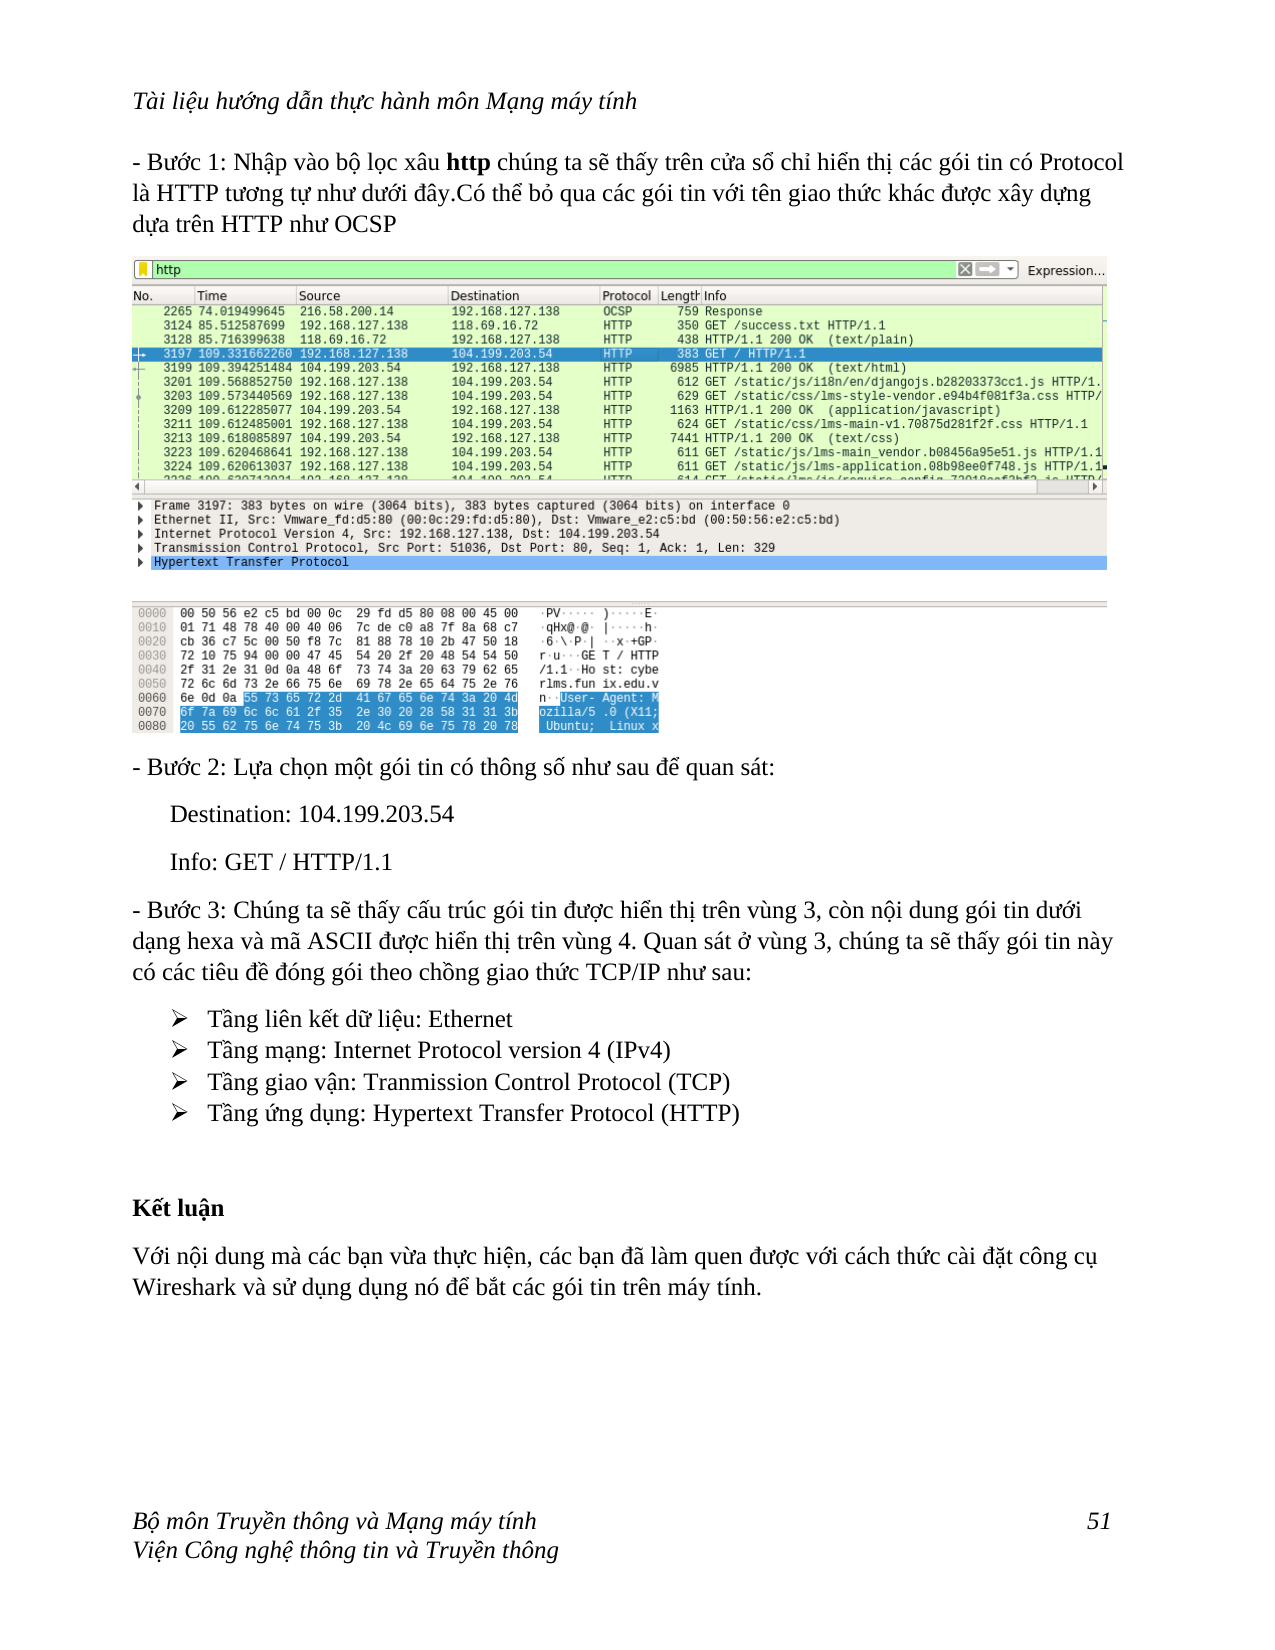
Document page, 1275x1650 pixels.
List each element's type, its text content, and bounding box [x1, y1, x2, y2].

text Destination: 104.199.203.54 [169, 799, 1125, 828]
list Tầng ứng dụng: Hypertext Transfer Protocol (HTTP) [169, 1098, 1125, 1126]
text Với nội dung mà các bạn vừa thực hiện, các bạn đã làm quen được với cách thức cài đặt công cụ Wireshark và sử dụng dụng nó để bắt các gói tin trên máy tính. [132, 1241, 1125, 1301]
text Kết luận [132, 1193, 1125, 1222]
text - Bước 1: Nhập vào bộ lọc xâu http chúng ta sẽ thấy trên cửa sổ chỉ hiển thị các gói tin có Protocol là HTTP tương tự như dưới đây.Có thể bỏ qua các gói tin với tên giao thức khác được xây dựng dựa trên HTTP như OCSP [132, 147, 1125, 238]
text - Bước 2: Lựa chọn một gói tin có thông số như sau để quan sát: [132, 752, 1125, 780]
list Tầng liên kết dữ liệu: Ethernet [169, 1004, 1125, 1033]
text Info: GET / HTTP/1.1 [169, 847, 1125, 876]
list Tầng mạng: Internet Protocol version 4 (IPv4) [169, 1036, 1125, 1064]
text - Bước 3: Chúng ta sẽ thấy cấu trúc gói tin được hiển thị trên vùng 3, còn nội dung gói tin dưới dạng hexa và mã ASCII được hiển thị trên vùng 4. Quan sát ở vùng 3, chúng ta sẽ thấy gói tin này có các tiêu đề đóng gói theo chồng giao thức TCP/IP như sau: [132, 895, 1125, 986]
list Tầng giao vận: Tranmission Control Protocol (TCP) [169, 1067, 1125, 1095]
picture [132, 256, 1107, 733]
